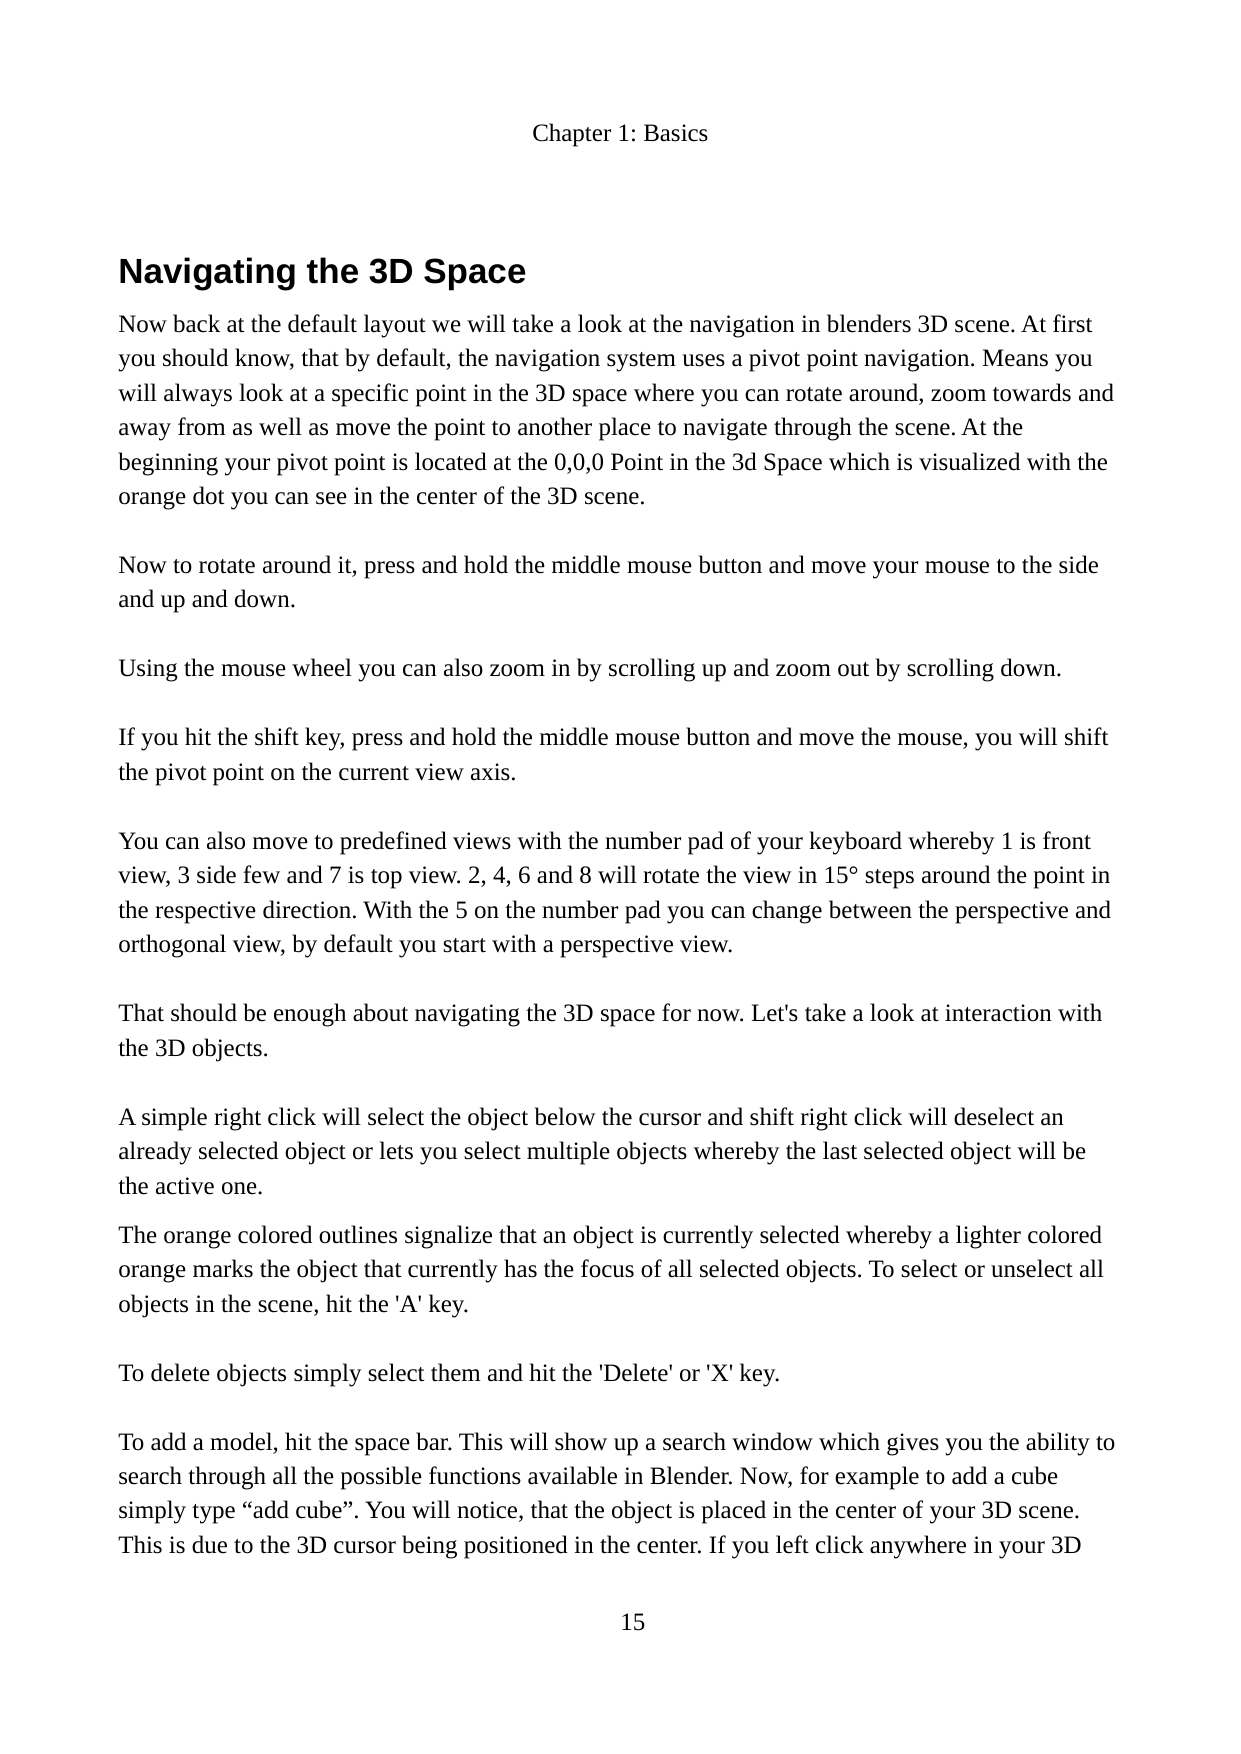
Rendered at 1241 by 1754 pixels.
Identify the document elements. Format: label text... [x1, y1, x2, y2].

text Now back at the default layout we will take a look at the navigation in blenders 3D scene. At first you should know, that by default, the navigation system uses a pivot point navigation. Means you will always look at a specific point in the 3D space where you can rotate around, zoom towards and away from as well as move the point to another place to navigate through the scene. At the beginning your pivot point is located at the 0,0,0 Point in the 3d Space which is visualized with the orange dot you can see in the center of the 3D scene. Now to rotate around it, press and hold the middle mouse button and move your mouse to the side and up and down. Using the mouse wheel you can also zoom in by scrolling up and zoom out by scrolling down. If you hit the shift key, press and hold the middle mouse button and move the mouse, you will shift the pivot point on the current view axis. You can also move to predefined views with the number pad of your keyboard whereby 1 is front view, 3 side few and 7 is top view. 2, 4, 6 and 8 will rotate the view in 15° steps around the point in the respective direction. With the 5 on the number pad you can change between the perspective and orthogonal view, by default you start with a perspective view. That should be enough about navigating the 3D space for now. Let's take a look at interaction with the 3D objects. A simple right click will select the object below the cursor and shift right click will deselect an already selected object or lets you select multiple objects whereby the last selected object will be the active one. [118, 309, 1122, 1199]
text The orange colored outlines signalize that an object is currently selected whereby a lighter colored orange marks the object that currently has the focus of all selected objects. To select or unselect all objects in the scene, hit the 'A' key. To delete objects simply select them and hit the 'Delete' or 'X' key. To add a model, hit the space bar. This will show up a search window which gives you the ability to search through all the possible functions available in Blender. Now, for example to add a cube simply type “add cube”. You will notice, that the object is placed in the center of your 3D scene. This is due to the 3D cursor being positioned in the center. If you left click anywhere in your 3D [118, 1220, 1122, 1559]
subtitle Navigating the 3D Space [118, 250, 1122, 290]
